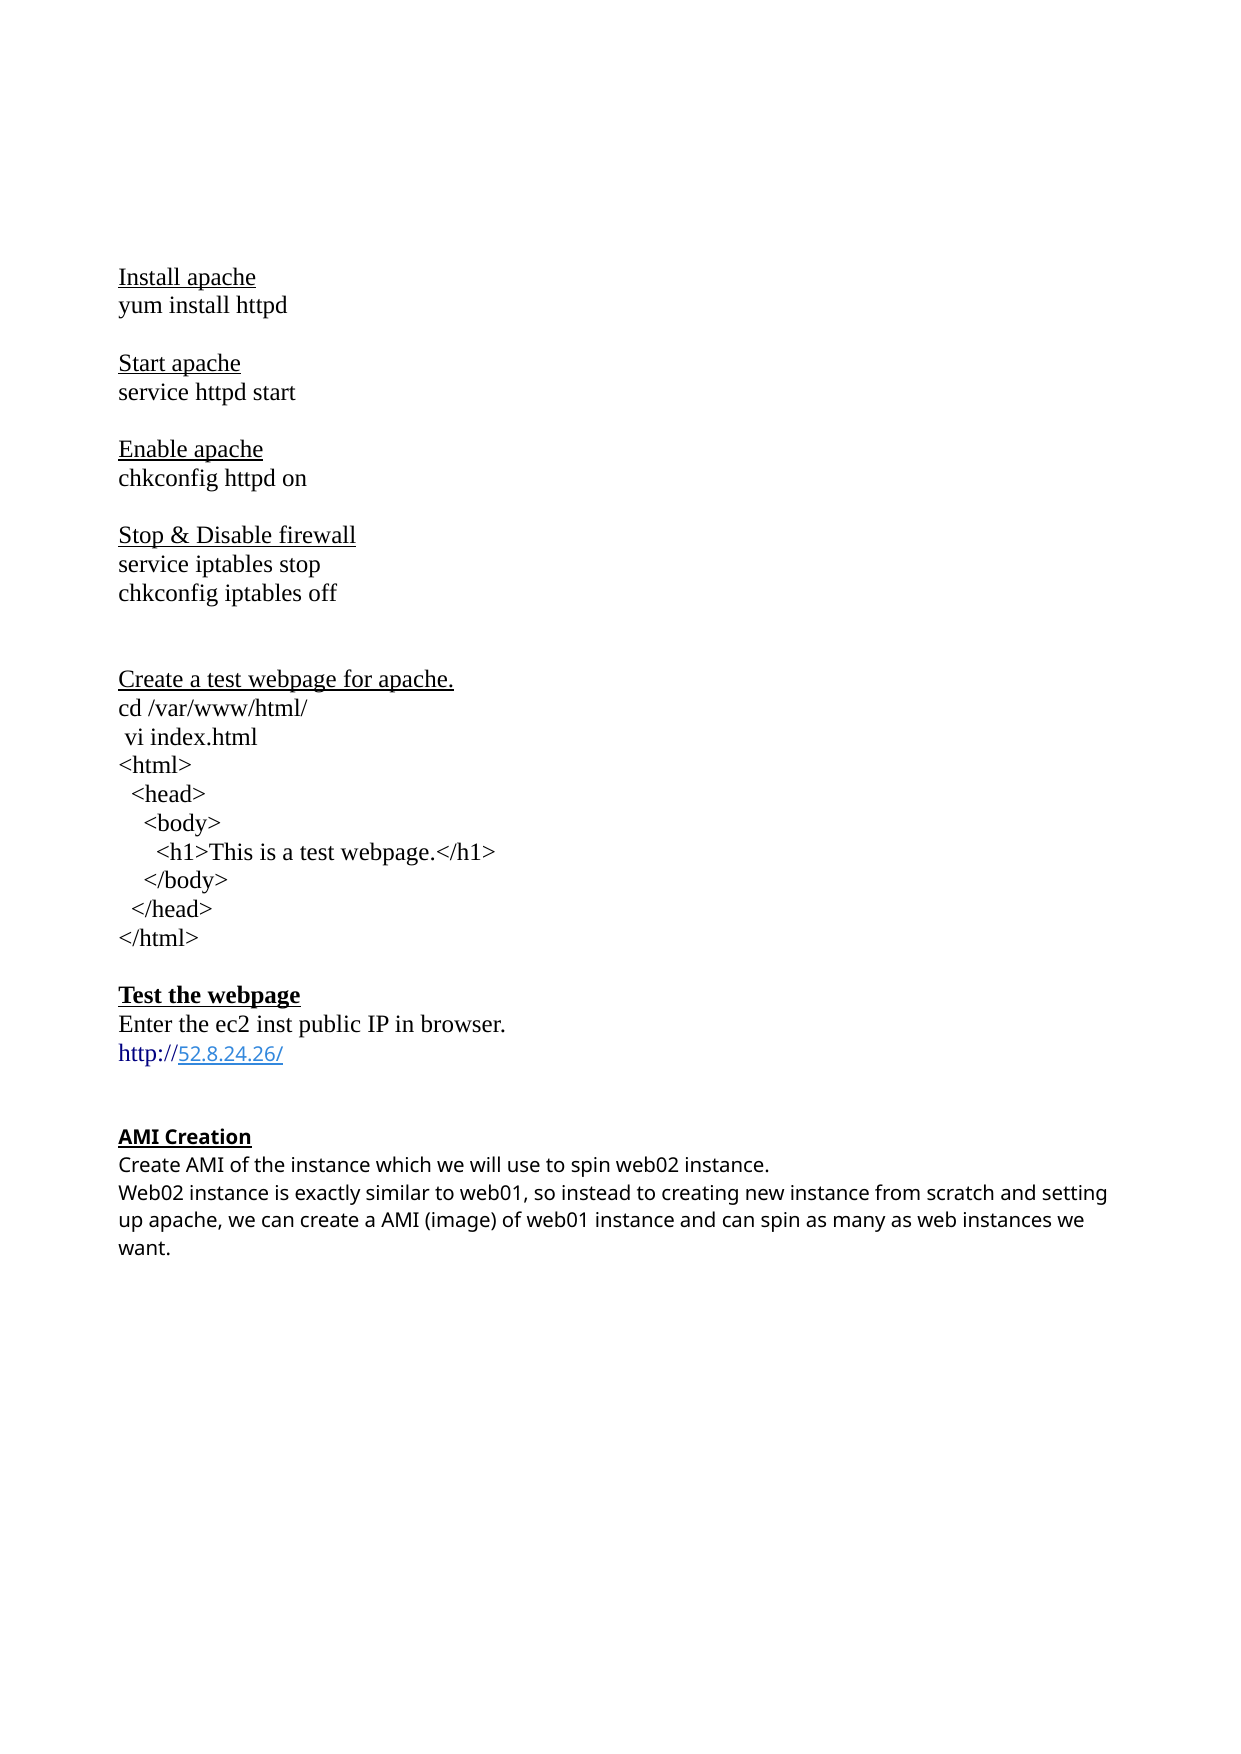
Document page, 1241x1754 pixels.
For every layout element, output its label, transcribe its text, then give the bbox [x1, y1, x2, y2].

text <html> [118, 751, 1122, 779]
text Install apache [118, 262, 1122, 291]
text service httpd start [118, 377, 1122, 406]
text http://52.8.24.26/ [118, 1038, 1122, 1067]
text </html> [118, 923, 1122, 952]
text service iptables stop [118, 549, 1122, 578]
text chkconfig httpd on [118, 463, 1122, 492]
text Enter the ec2 inst public IP in browser. [118, 1009, 1122, 1038]
text </body> [118, 866, 1122, 894]
text chkconfig iptables off [118, 578, 1122, 607]
text <head> [118, 779, 1122, 808]
text Create a test webpage for apache. [118, 664, 1122, 693]
text </head> [118, 894, 1122, 923]
text AMI Creation [118, 1123, 1122, 1151]
text Create AMI of the instance which we will use to spin web02 instance. [118, 1151, 1122, 1178]
text Start apache [118, 348, 1122, 377]
text yum install httpd [118, 291, 1122, 319]
text cd /var/www/html/ [118, 693, 1122, 722]
text Enable apache [118, 434, 1122, 463]
text vi index.html [118, 722, 1122, 751]
text <h1>This is a test webpage.</h1> [118, 837, 1122, 866]
text Stop & Disable firewall [118, 521, 1122, 549]
text <body> [118, 808, 1122, 837]
text Test the webpage [118, 981, 1122, 1009]
text Web02 instance is exactly similar to web01, so instead to creating new instance from scratch and setting up apache, we can create a AMI (image) of web01 instance and can spin as many as web instances we want. [118, 1178, 1122, 1261]
